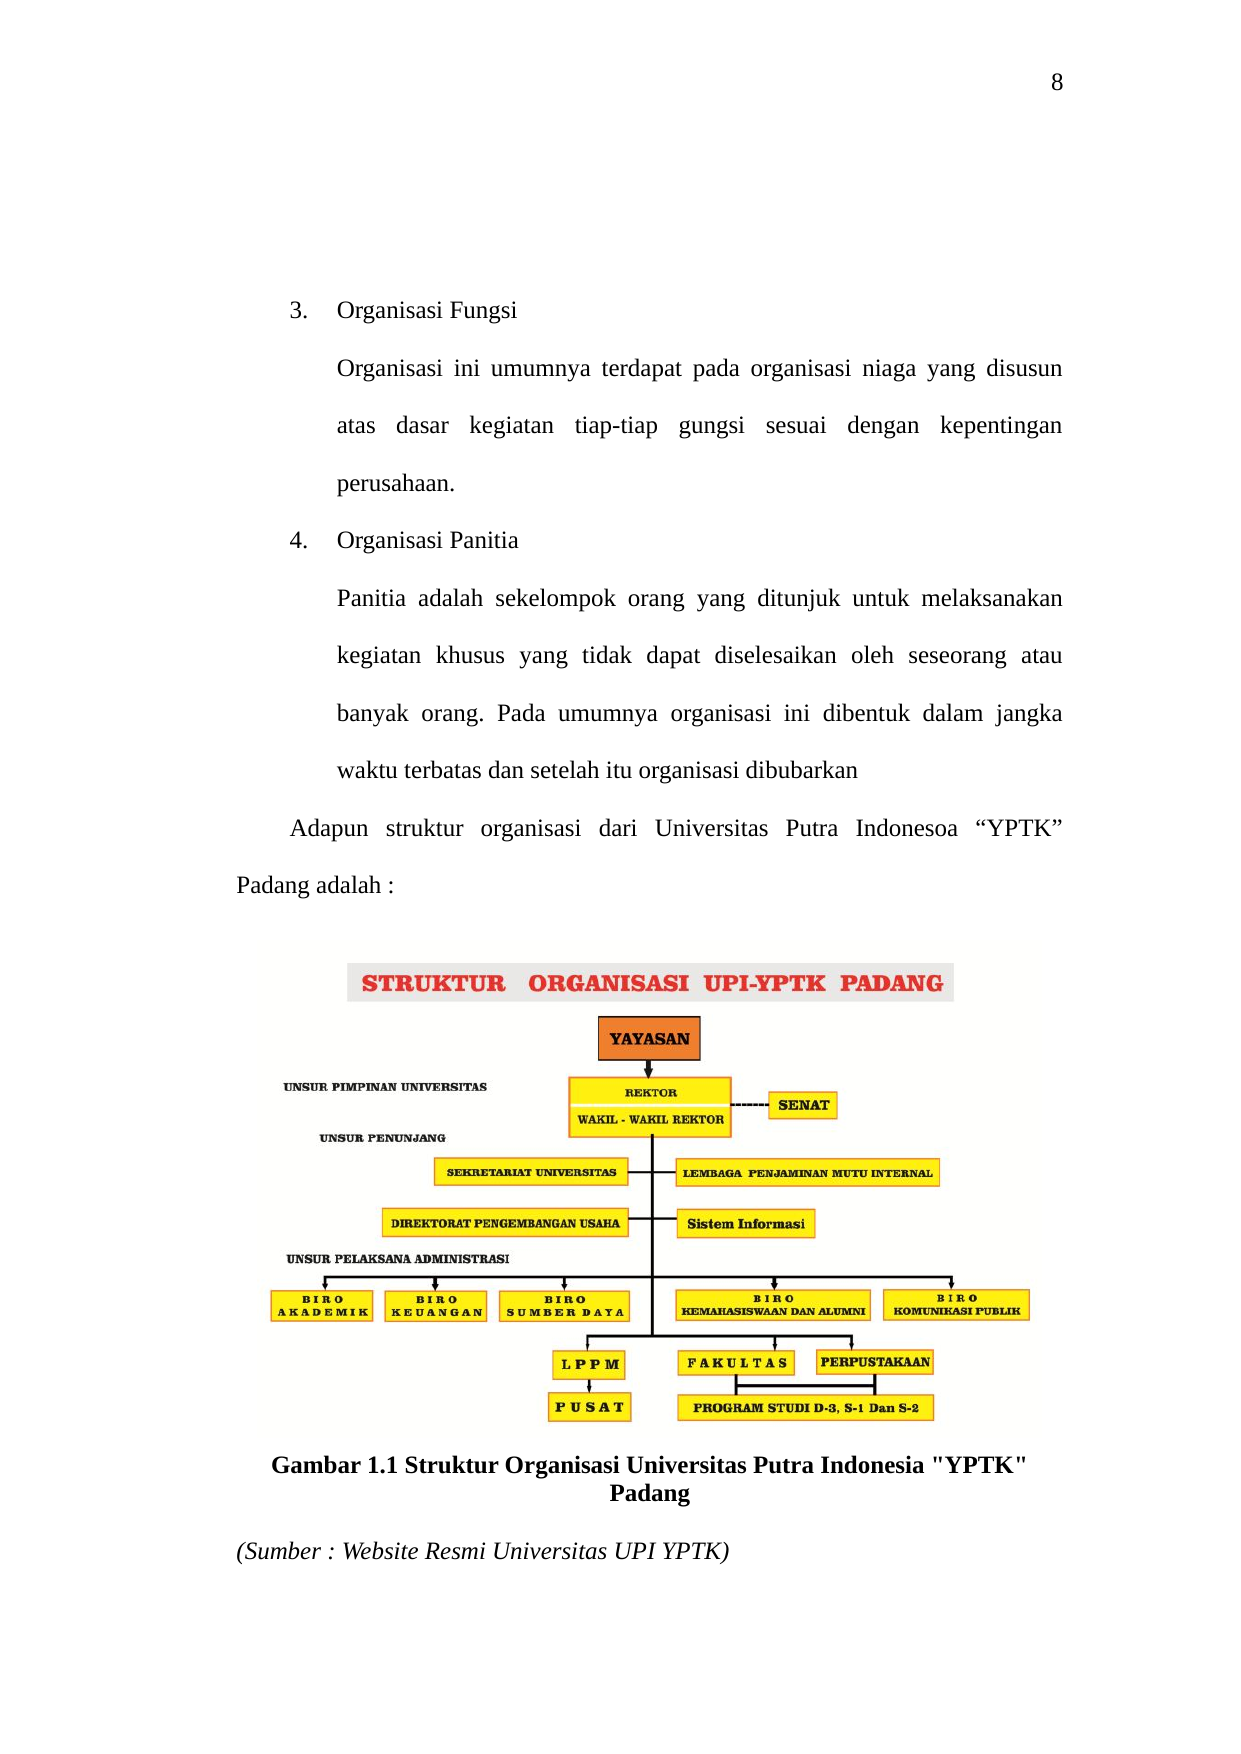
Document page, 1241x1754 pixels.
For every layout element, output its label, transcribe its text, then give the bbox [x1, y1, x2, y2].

text (Sumber : Website Resmi Universitas UPI YPTK) [236, 928, 1063, 1565]
list Organisasi ini umumnya terdapat pada organisasi niaga yang disusun atas dasar kegiatan tiap-tiap gungsi sesuai dengan kepentingan perusahaan. [289, 353, 1063, 497]
picture [257, 940, 1042, 1438]
list Organisasi Fungsi [289, 295, 1063, 324]
text Adapun struktur organisasi dari Universitas Putra Indonesoa “YPTK” Padang adalah : [236, 813, 1063, 899]
text Gambar 1.1 Struktur Organisasi Universitas Putra Indonesia "YPTK" Padang [257, 1450, 1042, 1507]
list Organisasi Panitia [289, 525, 1063, 554]
list Panitia adalah sekelompok orang yang ditunjuk untuk melaksanakan kegiatan khusus yang tidak dapat diselesaikan oleh seseorang atau banyak orang. Pada umumnya organisasi ini dibentuk dalam jangka waktu terbatas dan setelah itu organisasi dibubarkan [289, 583, 1063, 784]
